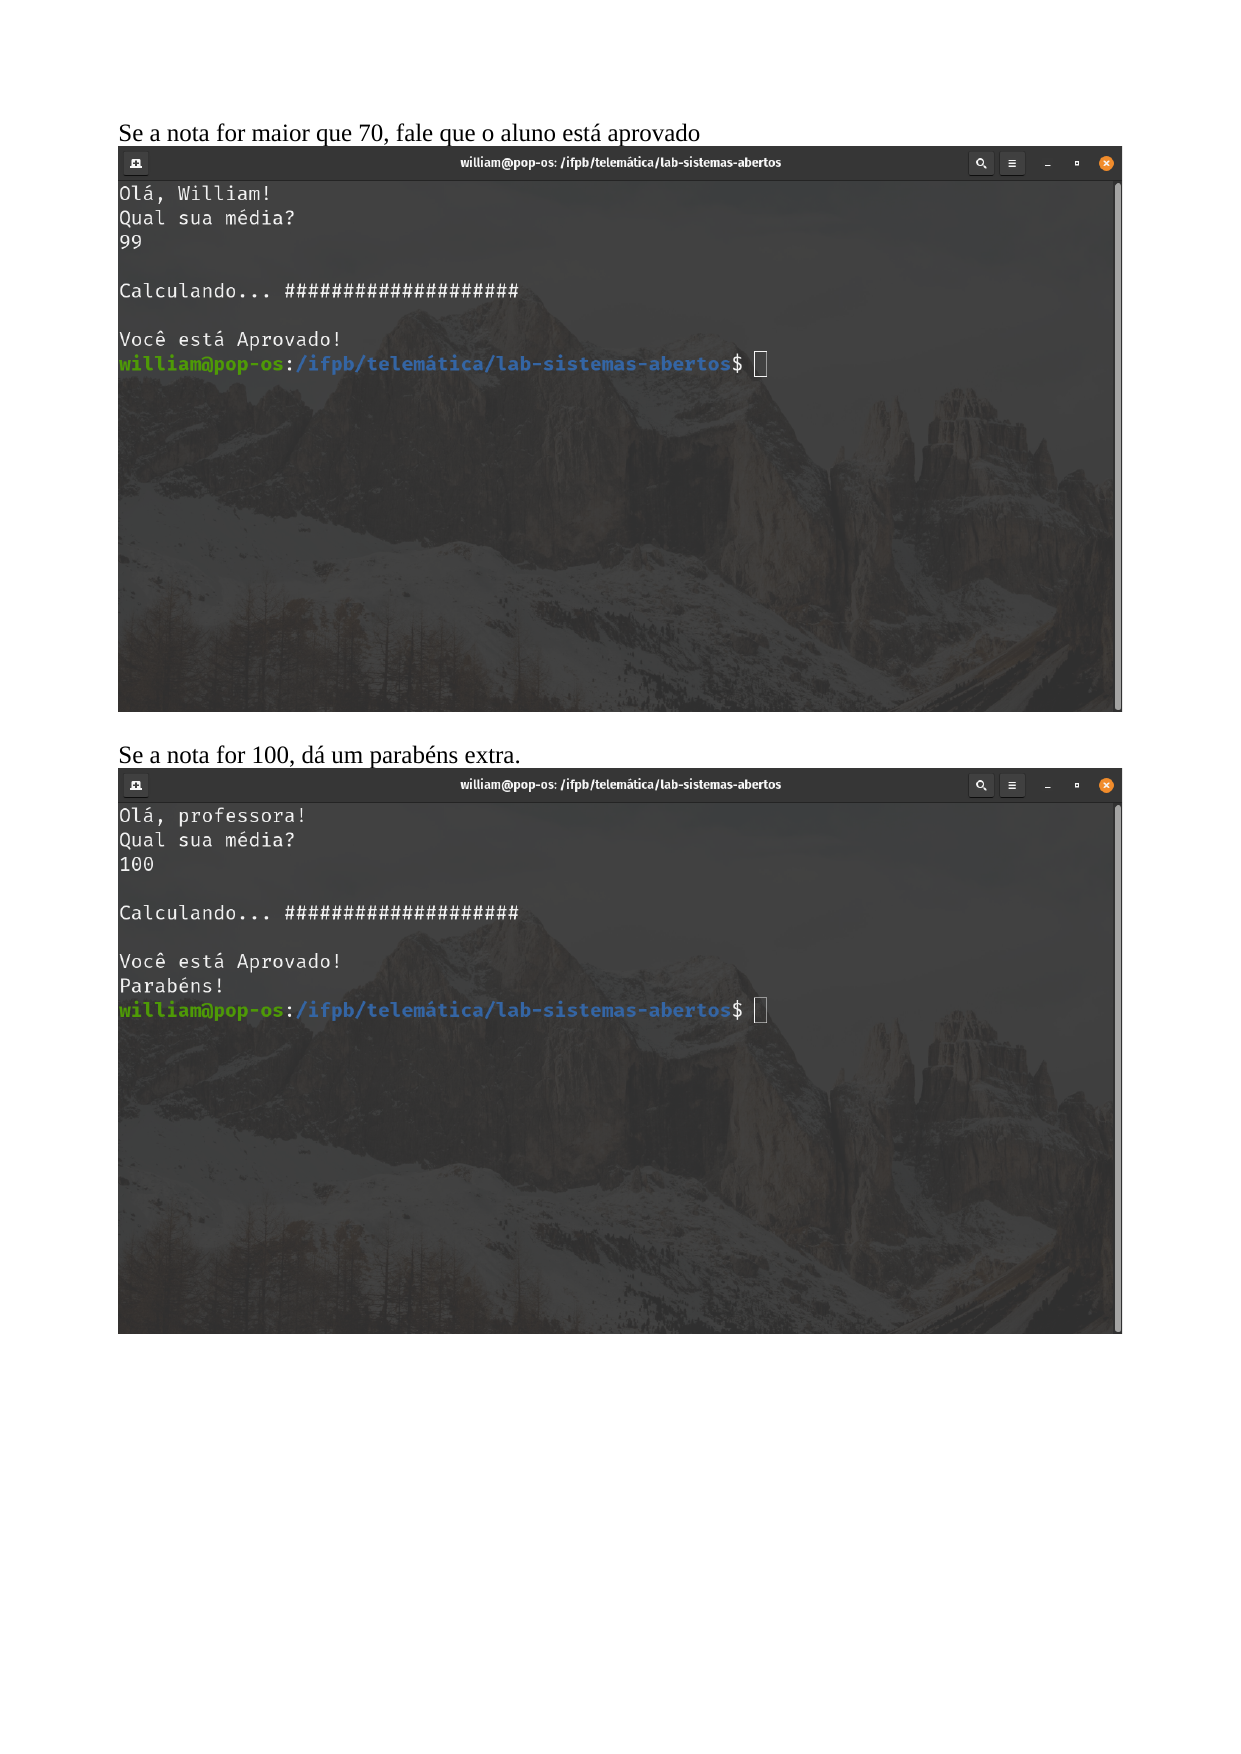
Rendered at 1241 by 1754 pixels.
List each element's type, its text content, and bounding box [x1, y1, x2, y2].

text Se a nota for 100, dá um parabéns extra. [118, 740, 1122, 768]
picture [118, 146, 1123, 712]
picture [118, 768, 1123, 1334]
text Se a nota for maior que 70, fale que o aluno está aprovado [118, 118, 1122, 146]
